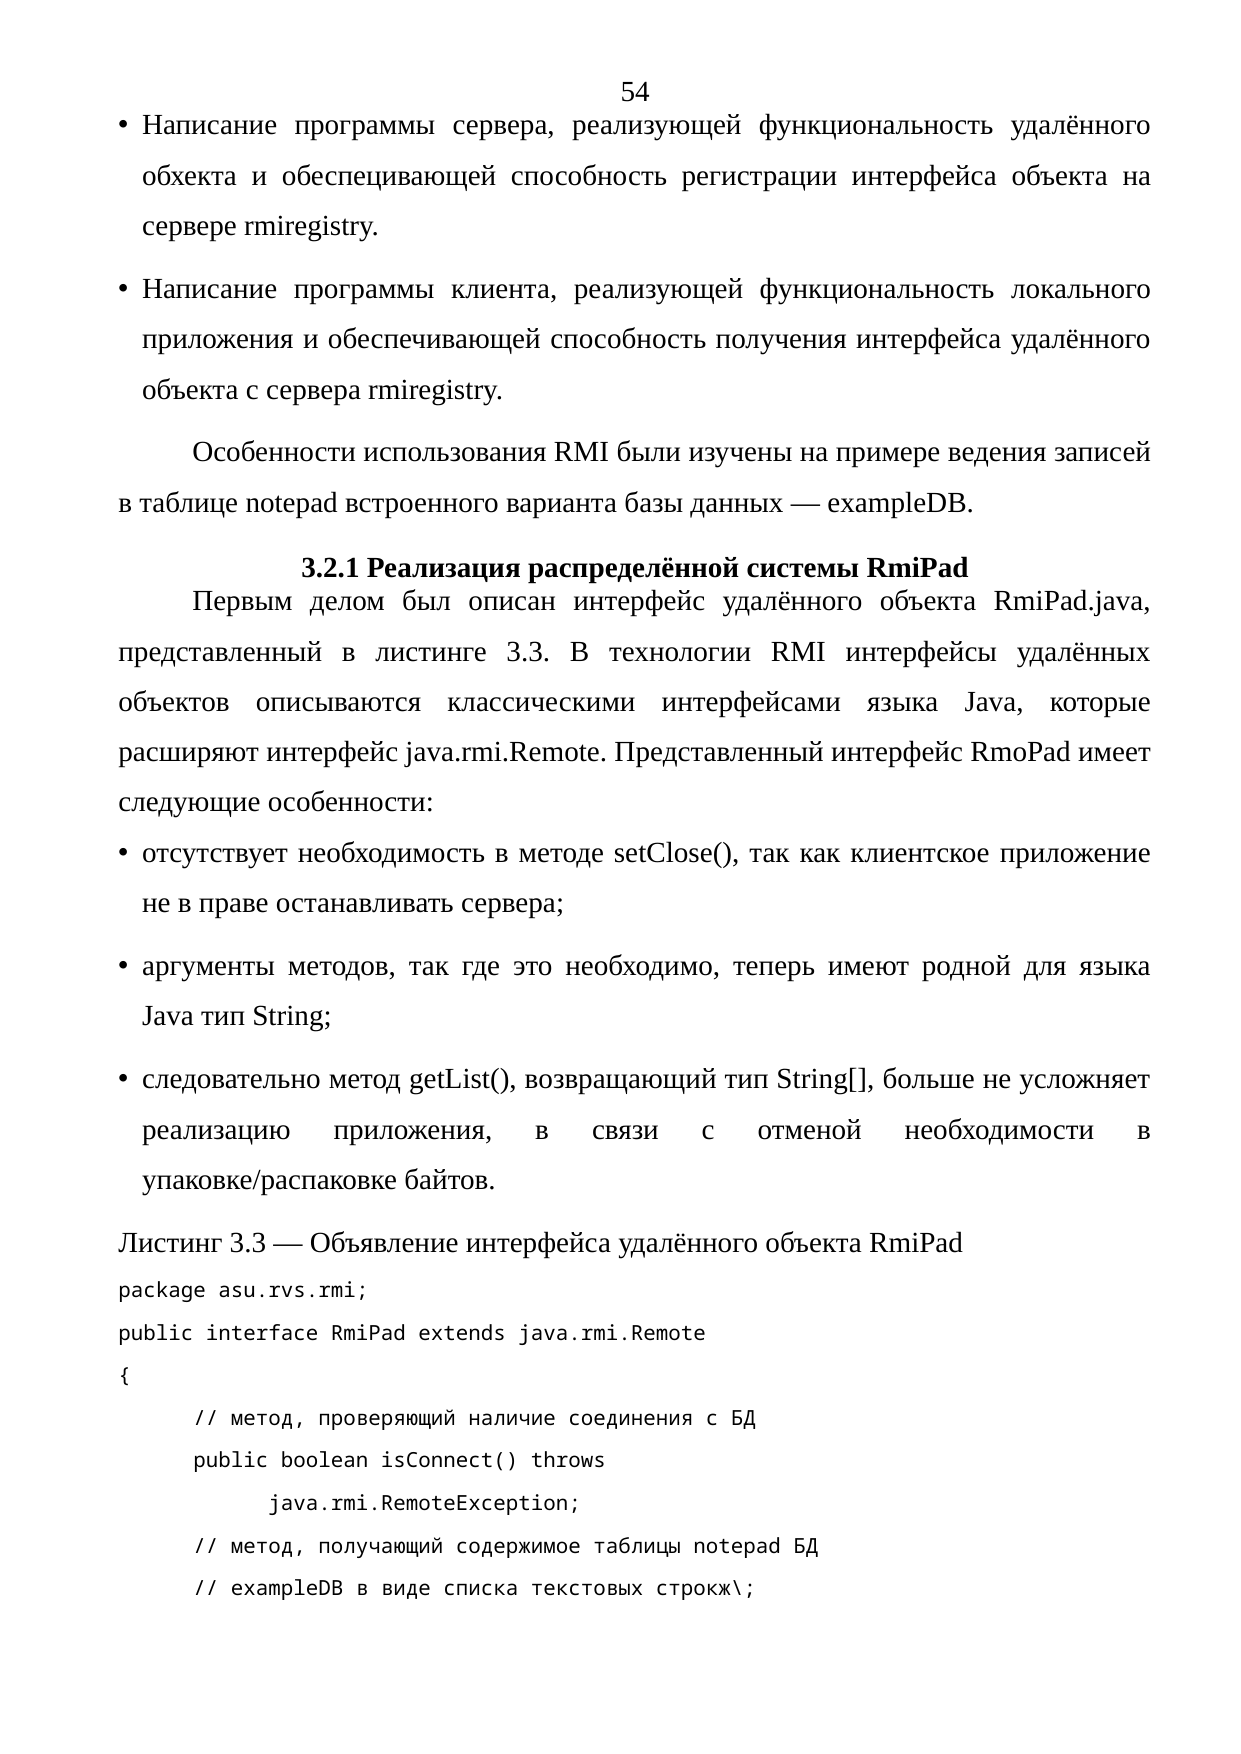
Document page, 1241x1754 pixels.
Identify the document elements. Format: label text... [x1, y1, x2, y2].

list отсутствует необходимость в методе setClose(), так как клиентское приложение не в праве останавливать сервера; [118, 835, 1152, 919]
text public interface RmiPad extends java.rmi.Remote [118, 1318, 1152, 1346]
subtitle 3.2.1 Реализация распределённой системы RmiPad [118, 550, 1152, 583]
text // метод, получающий содержимое таблицы notepad БД [118, 1531, 1152, 1559]
list следовательно метод getList(), возвращающий тип String[], больше не усложняет реализацию приложения, в связи с отменой необходимости в упаковке/распаковке байтов. [118, 1061, 1152, 1196]
list Написание программы сервера, реализующей функциональность удалённого обхекта и обеспецивающей способность регистрации интерфейса объекта на сервере rmiregistry. [118, 107, 1152, 242]
list Написание программы клиента, реализующей функциональность локального приложения и обеспечивающей способность получения интерфейса удалённого объекта с сервера rmiregistry. [118, 271, 1152, 405]
text Особенности использования RMI были изучены на примере ведения записей в таблице notepad встроенного варианта базы данных — exampleDB. [118, 434, 1152, 518]
text java.rmi.RemoteException; [118, 1488, 1152, 1517]
text { [118, 1360, 1152, 1389]
text public boolean isConnect() throws [118, 1446, 1152, 1474]
text // метод, проверяющий наличие соединения с БД [118, 1403, 1152, 1431]
text Листинг 3.3 — Объявление интерфейса удалённого объекта RmiPad [118, 1225, 1152, 1258]
text // exampleDB в виде списка текстовых строкж\; [118, 1573, 1152, 1602]
text Первым делом был описан интерфейс удалённого объекта RmiPad.java, представленный в листинге 3.3. В технологии RMI интерфейсы удалённых объектов описываются классическими интерфейсами языка Java, которые расширяют интерфейс java.rmi.Remote. Представленный интерфейс RmoPad имеет следующие особенности: [118, 583, 1152, 818]
text package asu.rvs.rmi; [118, 1275, 1152, 1304]
list аргументы методов, так где это необходимо, теперь имеют родной для языка Java тип String; [118, 948, 1152, 1032]
